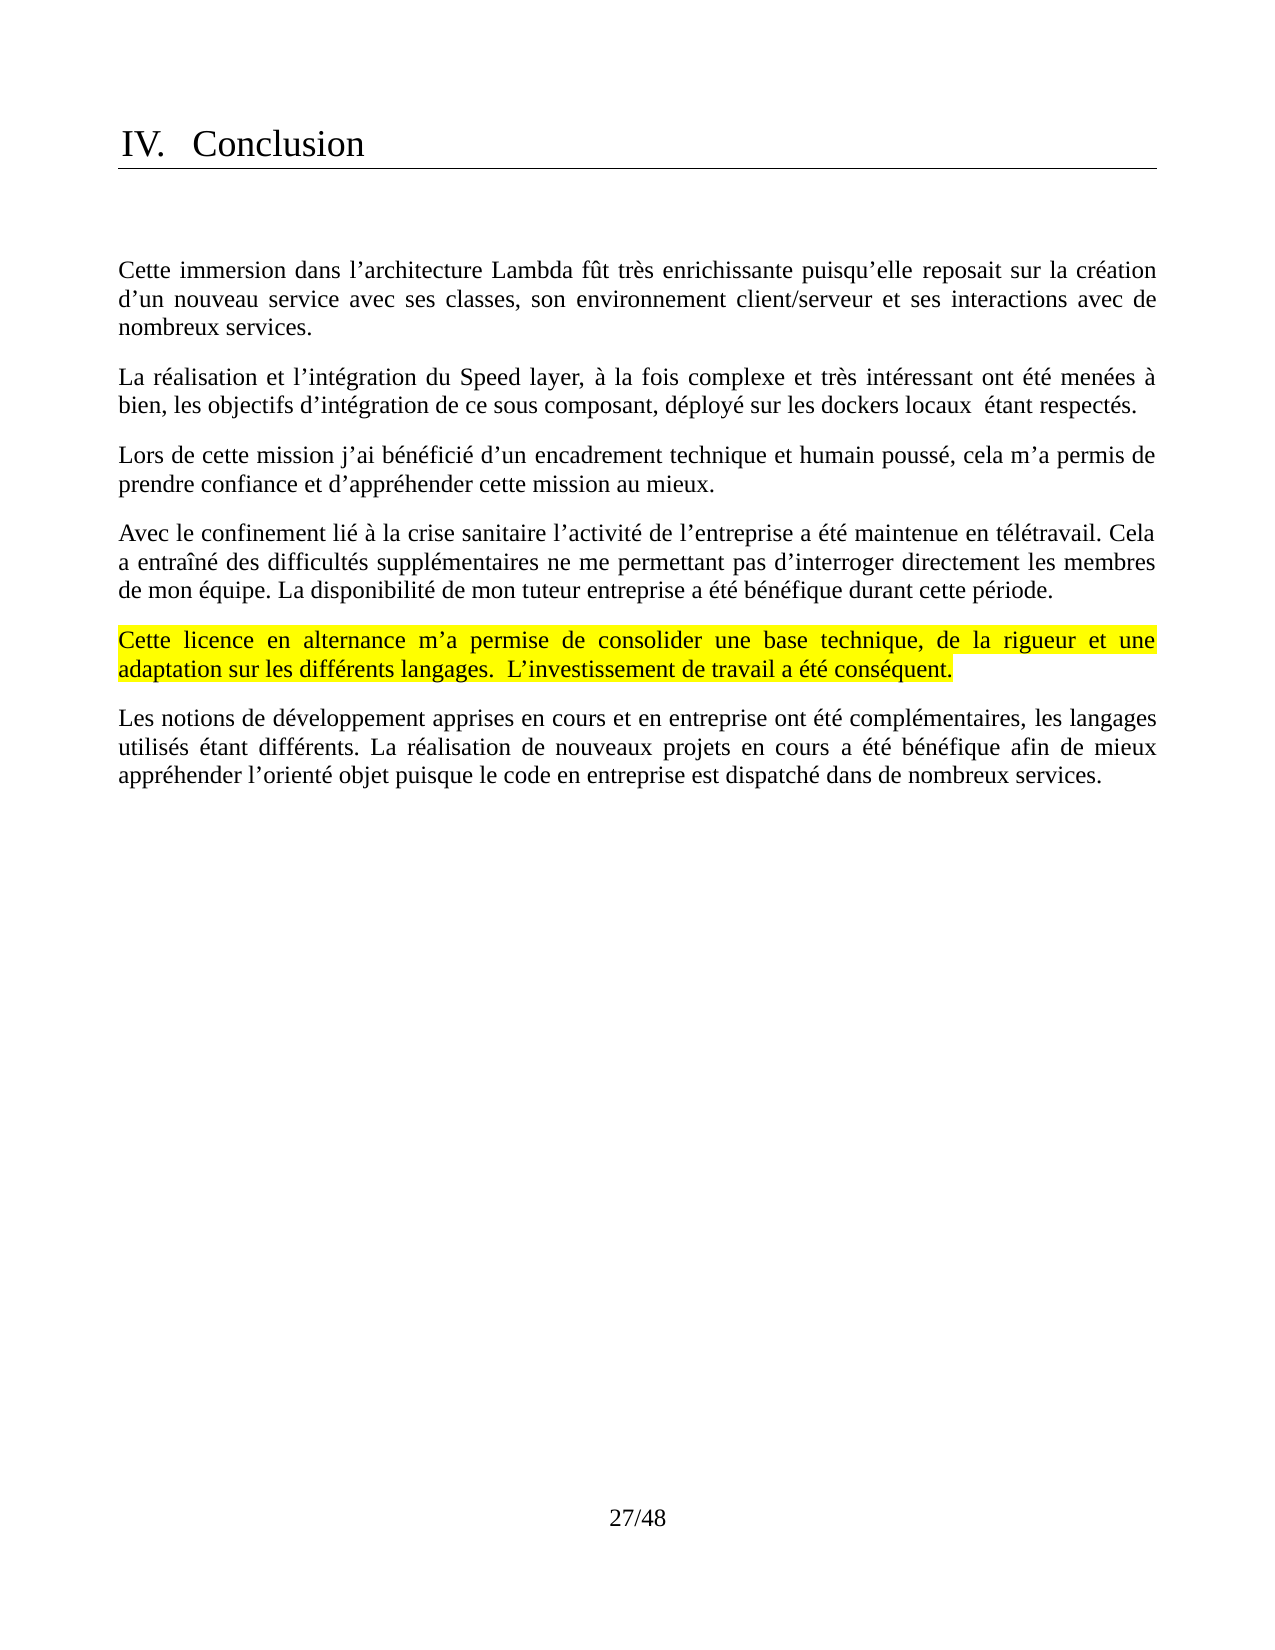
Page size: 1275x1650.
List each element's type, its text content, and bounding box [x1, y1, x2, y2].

text Cette immersion dans l’architecture Lambda fût très enrichissante puisqu’elle reposait sur la création d’un nouveau service avec ses classes, son environnement client/serveur et ses interactions avec de nombreux services. [118, 255, 1157, 341]
text Avec le confinement lié à la crise sanitaire l’activité de l’entreprise a été maintenue en télétravail. Cela a entraîné des difficultés supplémentaires ne me permettant pas d’interroger directement les membres de mon équipe. La disponibilité de mon tuteur entreprise a été bénéfique durant cette période. [118, 518, 1157, 604]
text Lors de cette mission j’ai bénéficié d’un encadrement technique et humain poussé, cela m’a permis de prendre confiance et d’appréhender cette mission au mieux. [118, 440, 1157, 497]
text La réalisation et l’intégration du Speed layer, à la fois complexe et très intéressant ont été menées à bien, les objectifs d’intégration de ce sous composant, déployé sur les dockers locaux étant respectés. [118, 362, 1157, 419]
text Les notions de développement apprises en cours et en entreprise ont été complémentaires, les langages utilisés étant différents. La réalisation de nouveaux projets en cours a été bénéfique afin de mieux appréhender l’orienté objet puisque le code en entreprise est dispatché dans de nombreux services. [118, 703, 1157, 789]
subtitle Conclusion [118, 118, 1157, 168]
text Cette licence en alternance m’a permise de consolider une base technique, de la rigueur et une adaptation sur les différents langages. L’investissement de travail a été conséquent. [118, 625, 1157, 682]
